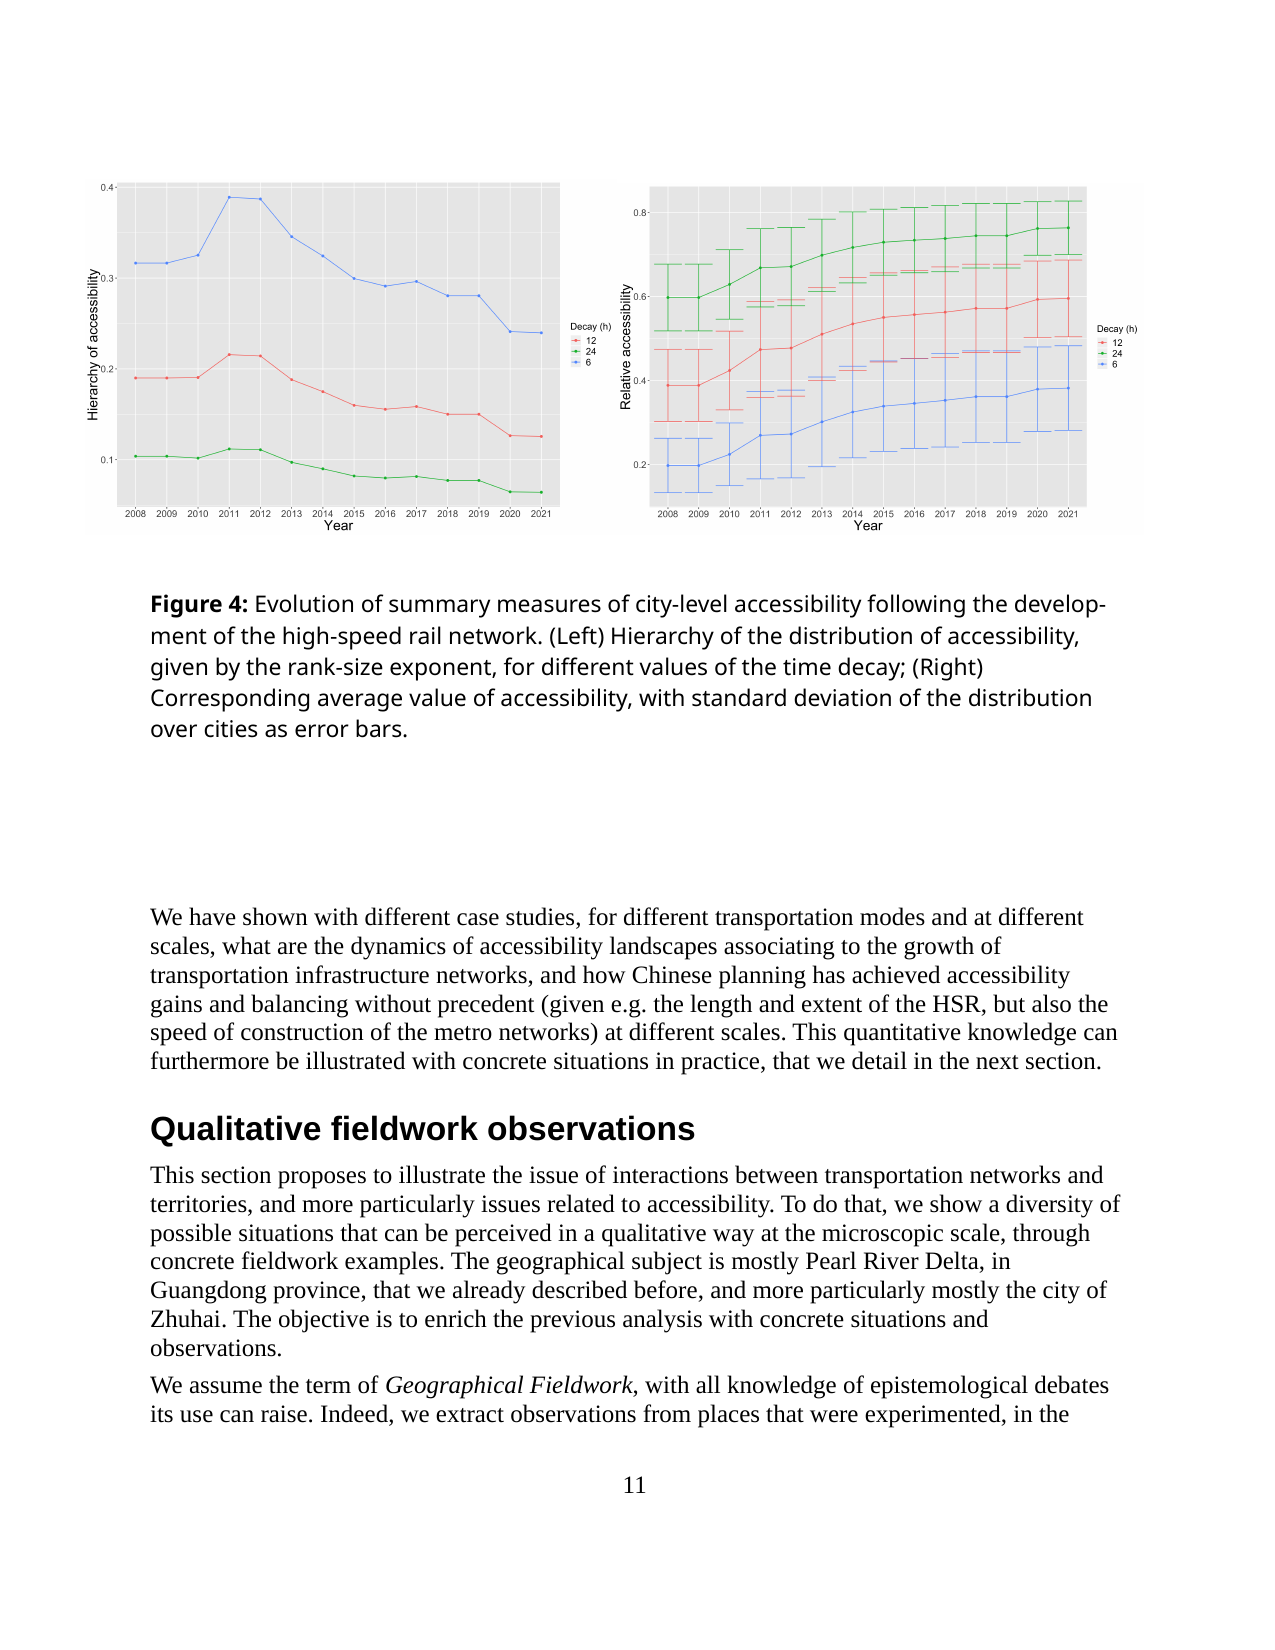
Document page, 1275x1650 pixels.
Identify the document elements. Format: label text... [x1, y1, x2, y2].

text We assume the term of Geographical Fieldwork, with all knowledge of epistemological debates its use can raise. Indeed, we extract observations from places that were experimented, in the [150, 1370, 1125, 1428]
text Figure 4: Evolution of summary measures of city-level accessibility following the develop- ment of the high-speed rail network. (Left) Hierarchy of the distribution of accessibility, given by the rank-size exponent, for different values of the time decay; (Right) Corresponding average value of accessibility, with standard deviation of the distribution over cities as error bars. [150, 588, 1125, 744]
picture [84, 179, 1144, 535]
text We have shown with different case studies, for different transportation modes and at different scales, what are the dynamics of accessibility landscapes associating to the growth of transportation infrastructure networks, and how Chinese planning has achieved accessibility gains and balancing without precedent (given e.g. the length and extent of the HSR, but also the speed of construction of the metro networks) at different scales. This quantitative knowledge can furthermore be illustrated with concrete situations in practice, that we detail in the next section. [150, 902, 1125, 1075]
text This section proposes to illustrate the issue of interactions between transportation networks and territories, and more particularly issues related to accessibility. To do that, we show a diversity of possible situations that can be perceived in a qualitative way at the microscopic scale, through concrete fieldwork examples. The geographical subject is mostly Pearl River Delta, in Guangdong province, that we already described before, and more particularly mostly the city of Zhuhai. The objective is to enrich the previous analysis with concrete situations and observations. [150, 1160, 1125, 1361]
subtitle Qualitative fieldwork observations [150, 1109, 1125, 1148]
